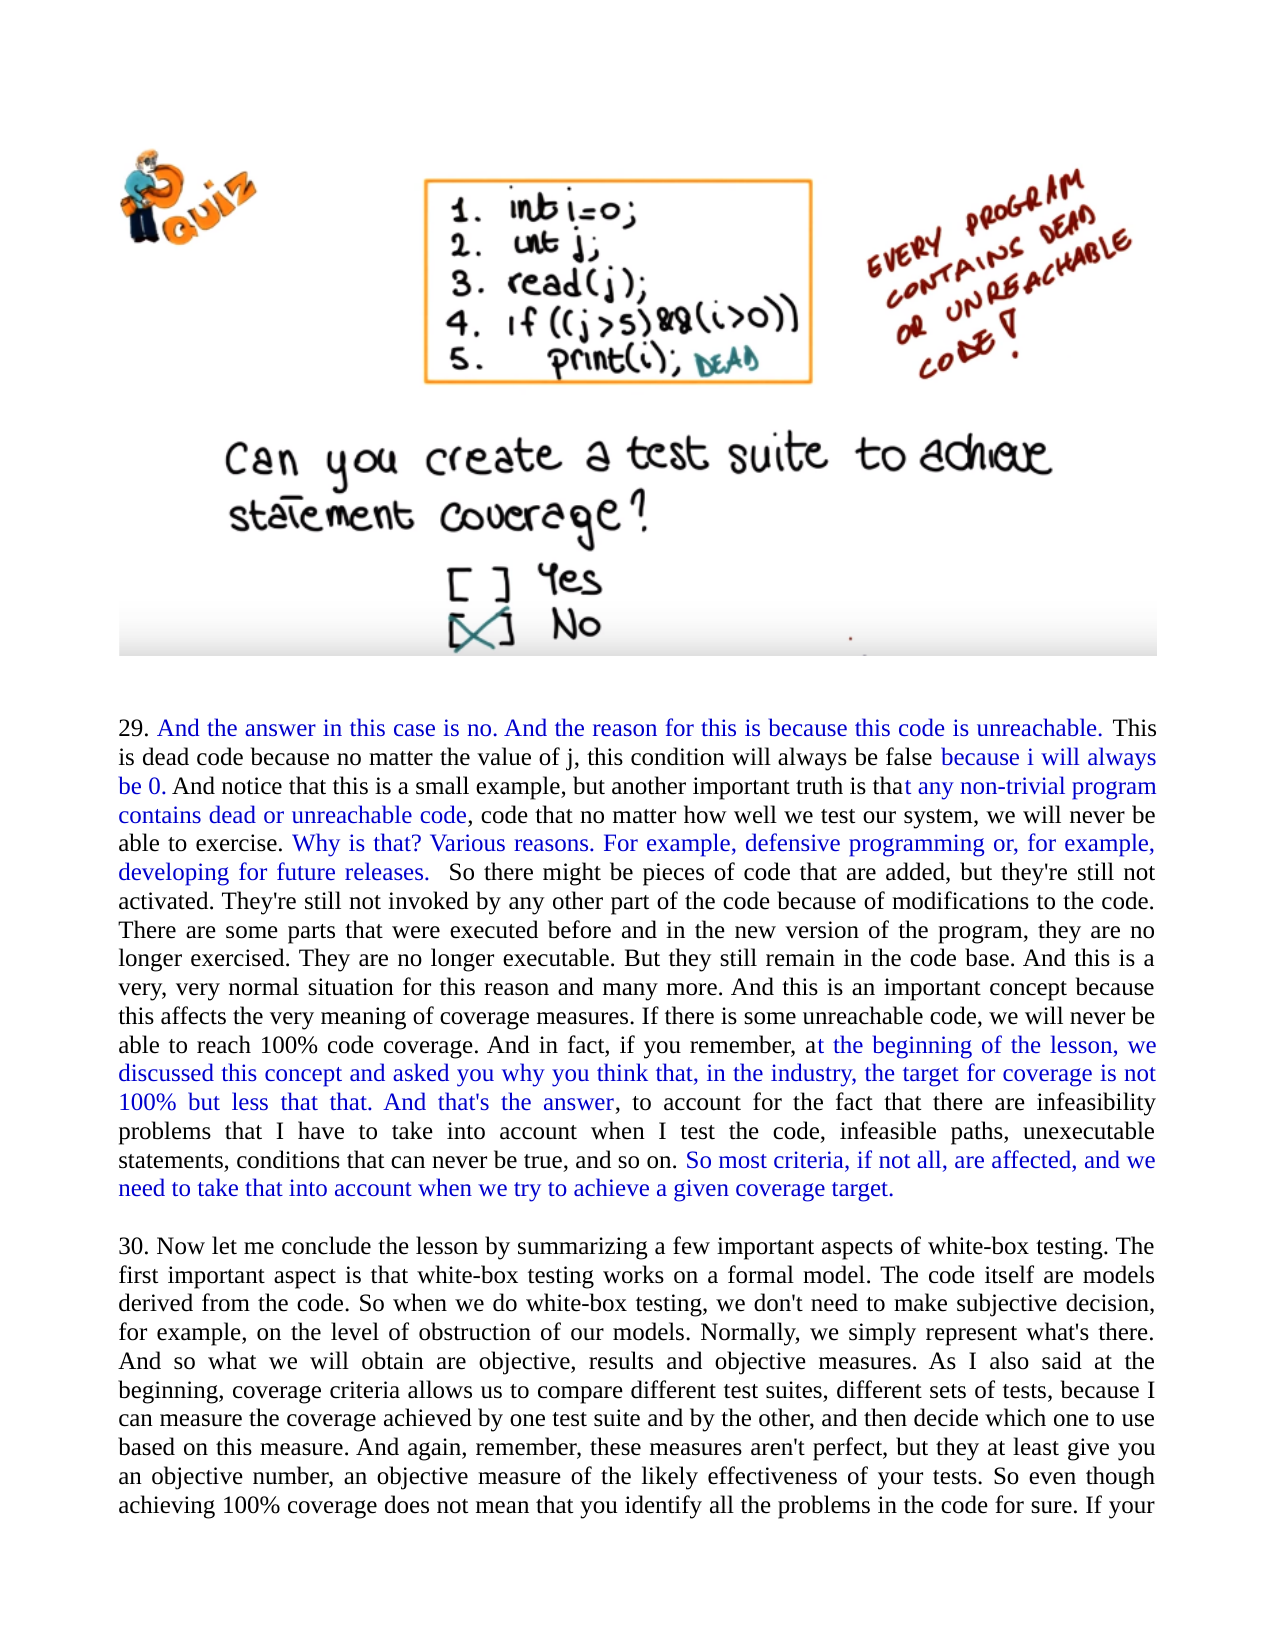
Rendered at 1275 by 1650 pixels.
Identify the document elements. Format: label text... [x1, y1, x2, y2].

text 29. And the answer in this case is no. And the reason for this is because this code is unreachable. This is dead code because no matter the value of j, this condition will always be false because i will always be 0. And notice that this is a small example, but another important truth is that any non-trivial program contains dead or unreachable code, code that no matter how well we test our system, we will never be able to exercise. Why is that? Various reasons. For example, defensive programming or, for example, developing for future releases. So there might be pieces of code that are added, but they're still not activated. They're still not invoked by any other part of the code because of modifications to the code. There are some parts that were executed before and in the new version of the program, they are no longer exercised. They are no longer executable. But they still remain in the code base. And this is a very, very normal situation for this reason and many more. And this is an important concept because this affects the very meaning of coverage measures. If there is some unreachable code, we will never be able to reach 100% code coverage. And in fact, if you remember, at the beginning of the lesson, we discussed this concept and asked you why you think that, in the industry, the target for coverage is not 100% but less that that. And that's the answer, to account for the fact that there are infeasibility problems that I have to take into account when I test the code, infeasible paths, unexecutable statements, conditions that can never be true, and so on. So most criteria, if not all, are affected, and we need to take that into account when we try to achieve a given coverage target. [118, 713, 1157, 1202]
text 30. Now let me conclude the lesson by summarizing a few important aspects of white-box testing. The first important aspect is that white-box testing works on a formal model. The code itself are models derived from the code. So when we do white-box testing, we don't need to make subjective decision, for example, on the level of obstruction of our models. Normally, we simply represent what's there. And so what we will obtain are objective, results and objective measures. As I also said at the beginning, coverage criteria allows us to compare different test suites, different sets of tests, because I can measure the coverage achieved by one test suite and by the other, and then decide which one to use based on this measure. And again, remember, these measures aren't perfect, but they at least give you an objective number, an objective measure of the likely effectiveness of your tests. So even though achieving 100% coverage does not mean that you identify all the problems in the code for sure. If your [118, 1231, 1157, 1518]
picture [118, 146, 1157, 656]
